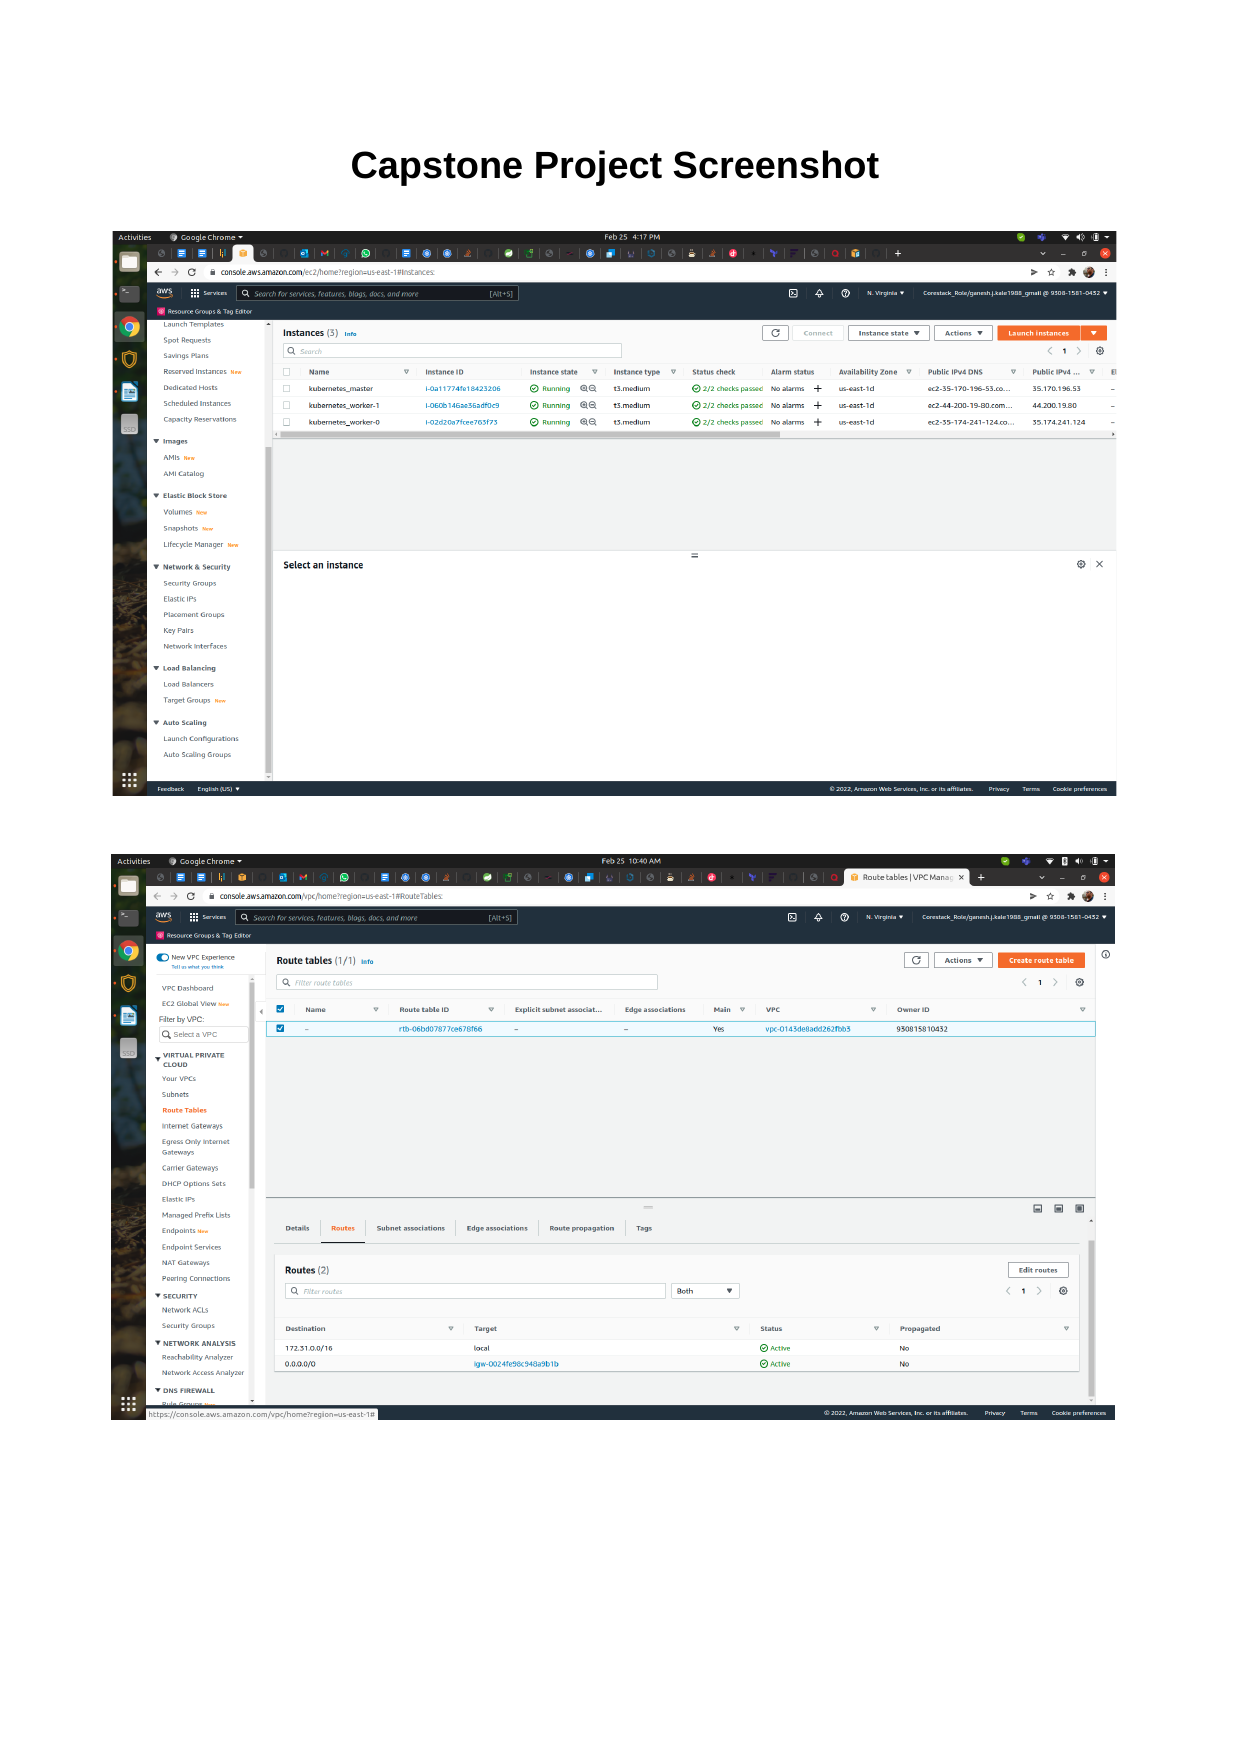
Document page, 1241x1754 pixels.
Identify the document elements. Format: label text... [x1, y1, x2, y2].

picture [111, 854, 1115, 1420]
subtitle Capstone Project Screenshot [118, 143, 1122, 187]
picture [112, 231, 1117, 796]
